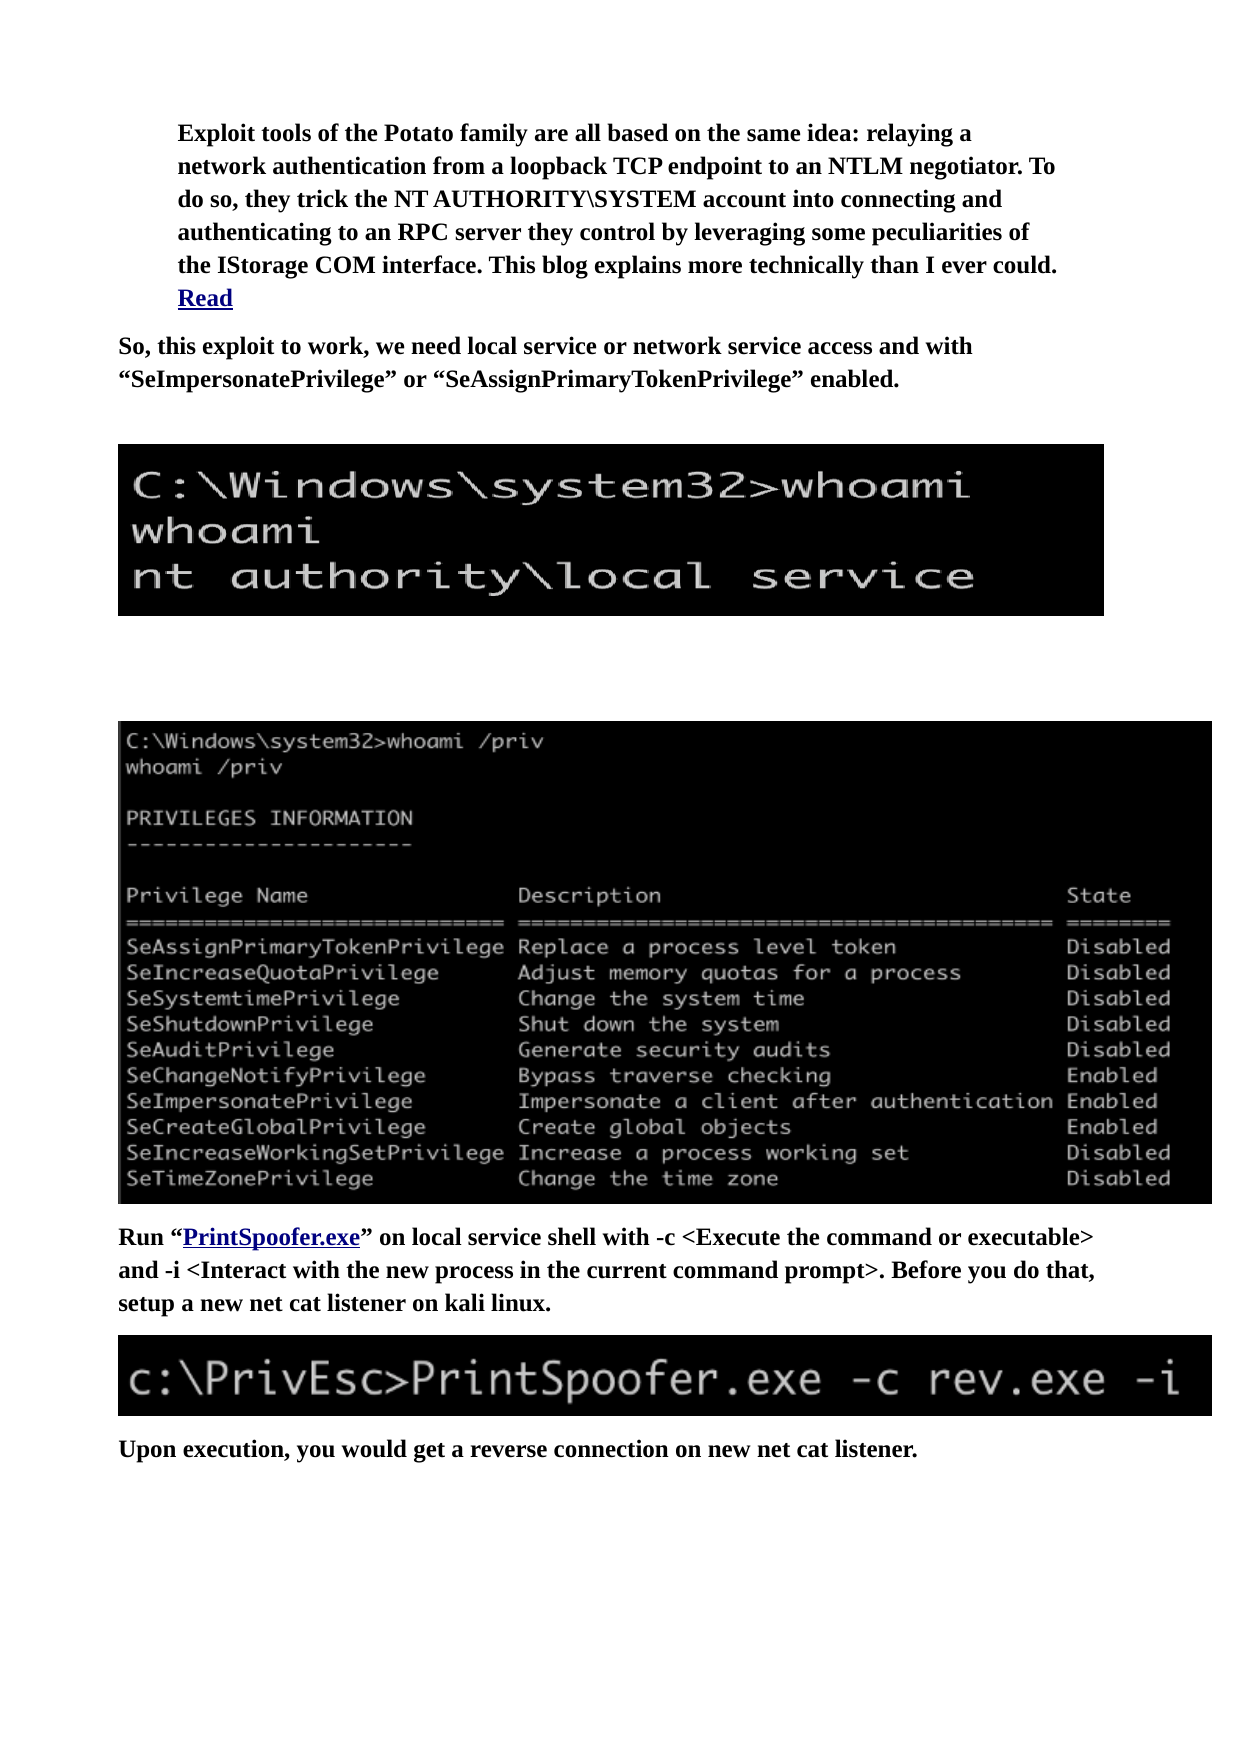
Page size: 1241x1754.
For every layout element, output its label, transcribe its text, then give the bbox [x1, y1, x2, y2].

picture [118, 1335, 1212, 1416]
text Exploit tools of the Potato family are all based on the same idea: relaying a network authentication from a loopback TCP endpoint to an NTLM negotiator. To do so, they trick the NT AUTHORITY\SYSTEM account into connecting and authenticating to an RPC server they control by leveraging some peculiarities of the IStorage COM interface. This blog explains more technically than I ever could. Read [177, 118, 1063, 312]
text Run “PrintSpoofer.exe” on local service shell with -c <Execute the command or executable> and -i <Interact with the new process in the current command prompt>. Before you do that, setup a new net cat listener on kali linux. [118, 1222, 1122, 1317]
picture [118, 721, 1212, 1204]
text So, this exploit to work, we need local service or network service access and with “SeImpersonatePrivilege” or “SeAssignPrimaryTokenPrivilege” enabled. [118, 331, 1122, 393]
text Upon execution, you would get a reverse connection on new net cat listener. [118, 1434, 1122, 1463]
picture [118, 444, 1104, 616]
